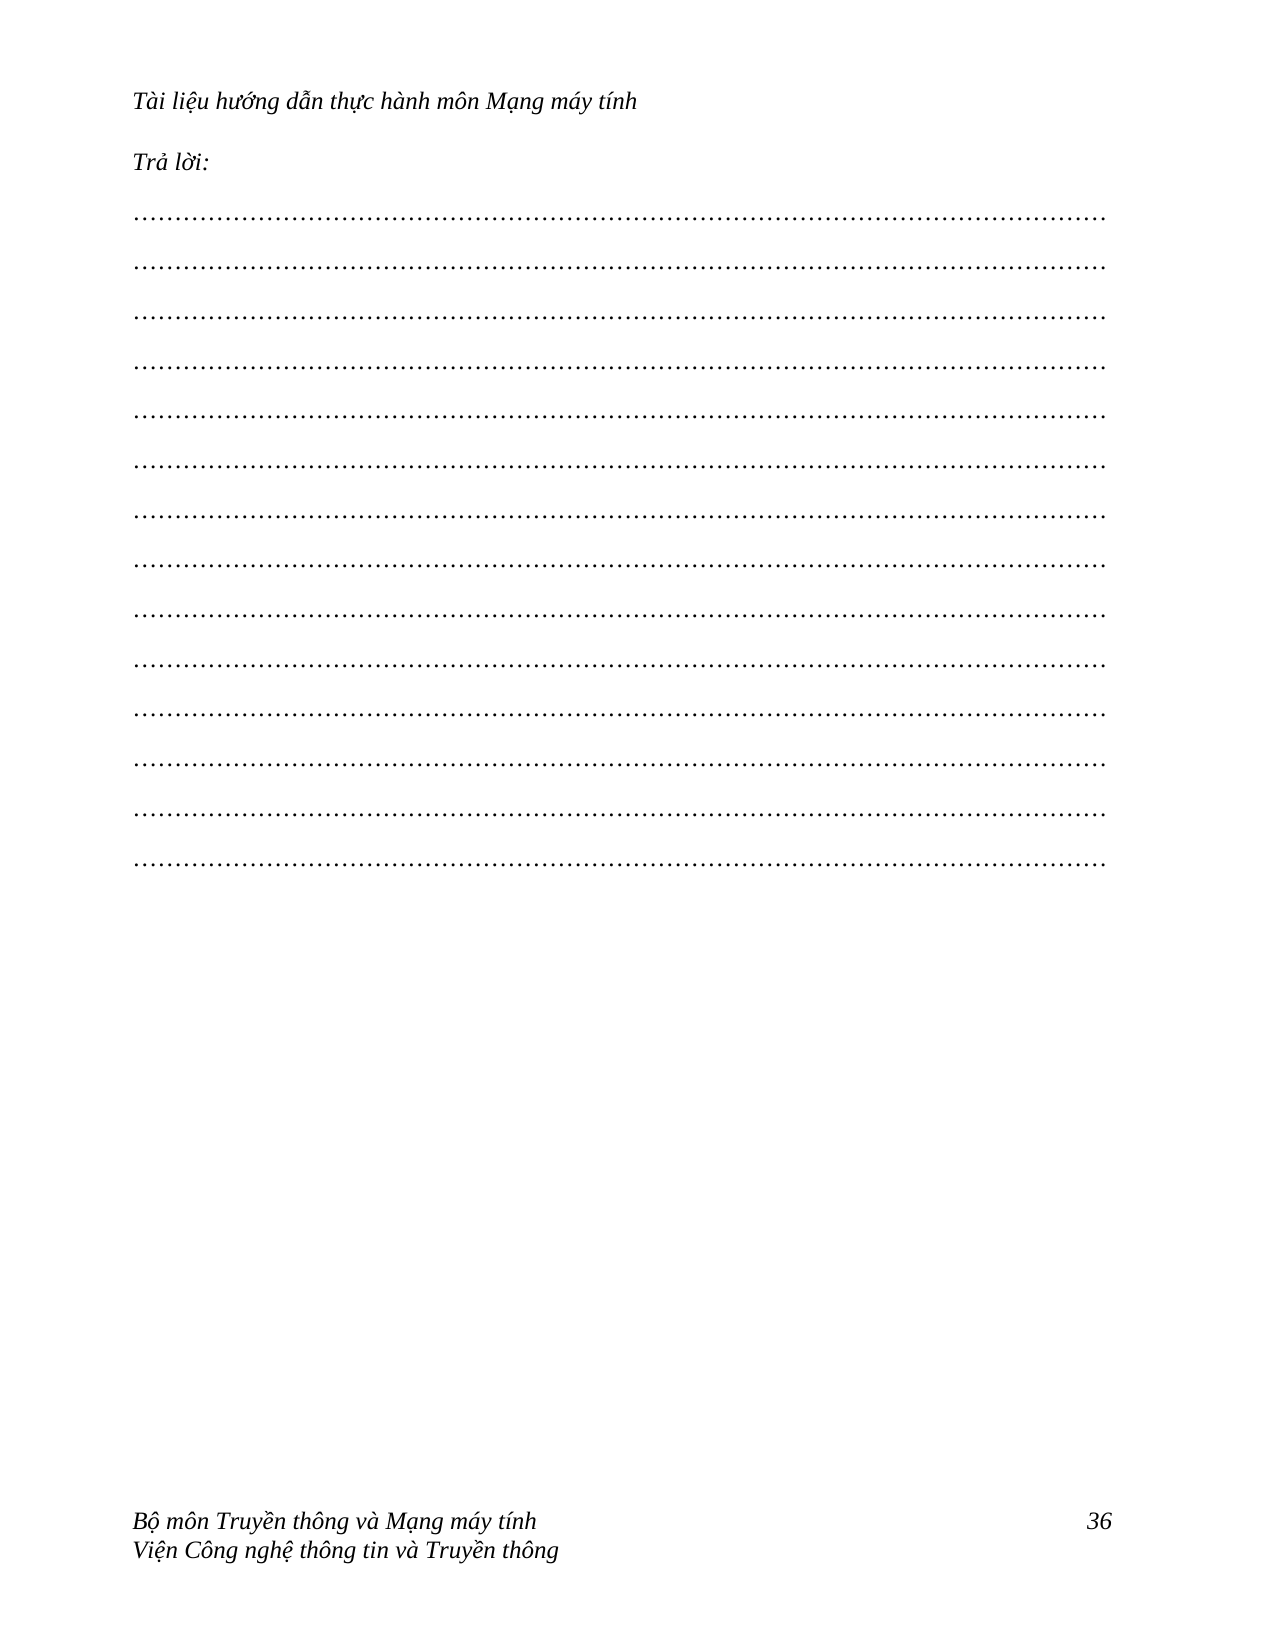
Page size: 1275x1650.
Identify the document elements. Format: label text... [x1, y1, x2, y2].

text ……………………………………………………………………………………………………… [132, 346, 1125, 374]
text ……………………………………………………………………………………………………… [132, 843, 1125, 871]
text ……………………………………………………………………………………………………… [132, 594, 1125, 623]
text ……………………………………………………………………………………………………… [132, 544, 1125, 573]
text ……………………………………………………………………………………………………… [132, 743, 1125, 772]
text ……………………………………………………………………………………………………… [132, 296, 1125, 325]
text ……………………………………………………………………………………………………… [132, 644, 1125, 673]
text ……………………………………………………………………………………………………… [132, 793, 1125, 822]
text ……………………………………………………………………………………………………… [132, 495, 1125, 523]
text ……………………………………………………………………………………………………… [132, 395, 1125, 424]
text Trả lời: [132, 147, 1125, 176]
text ……………………………………………………………………………………………………… [132, 445, 1125, 474]
text ……………………………………………………………………………………………………… [132, 246, 1125, 275]
text ……………………………………………………………………………………………………… [132, 197, 1125, 225]
text ……………………………………………………………………………………………………… [132, 693, 1125, 722]
